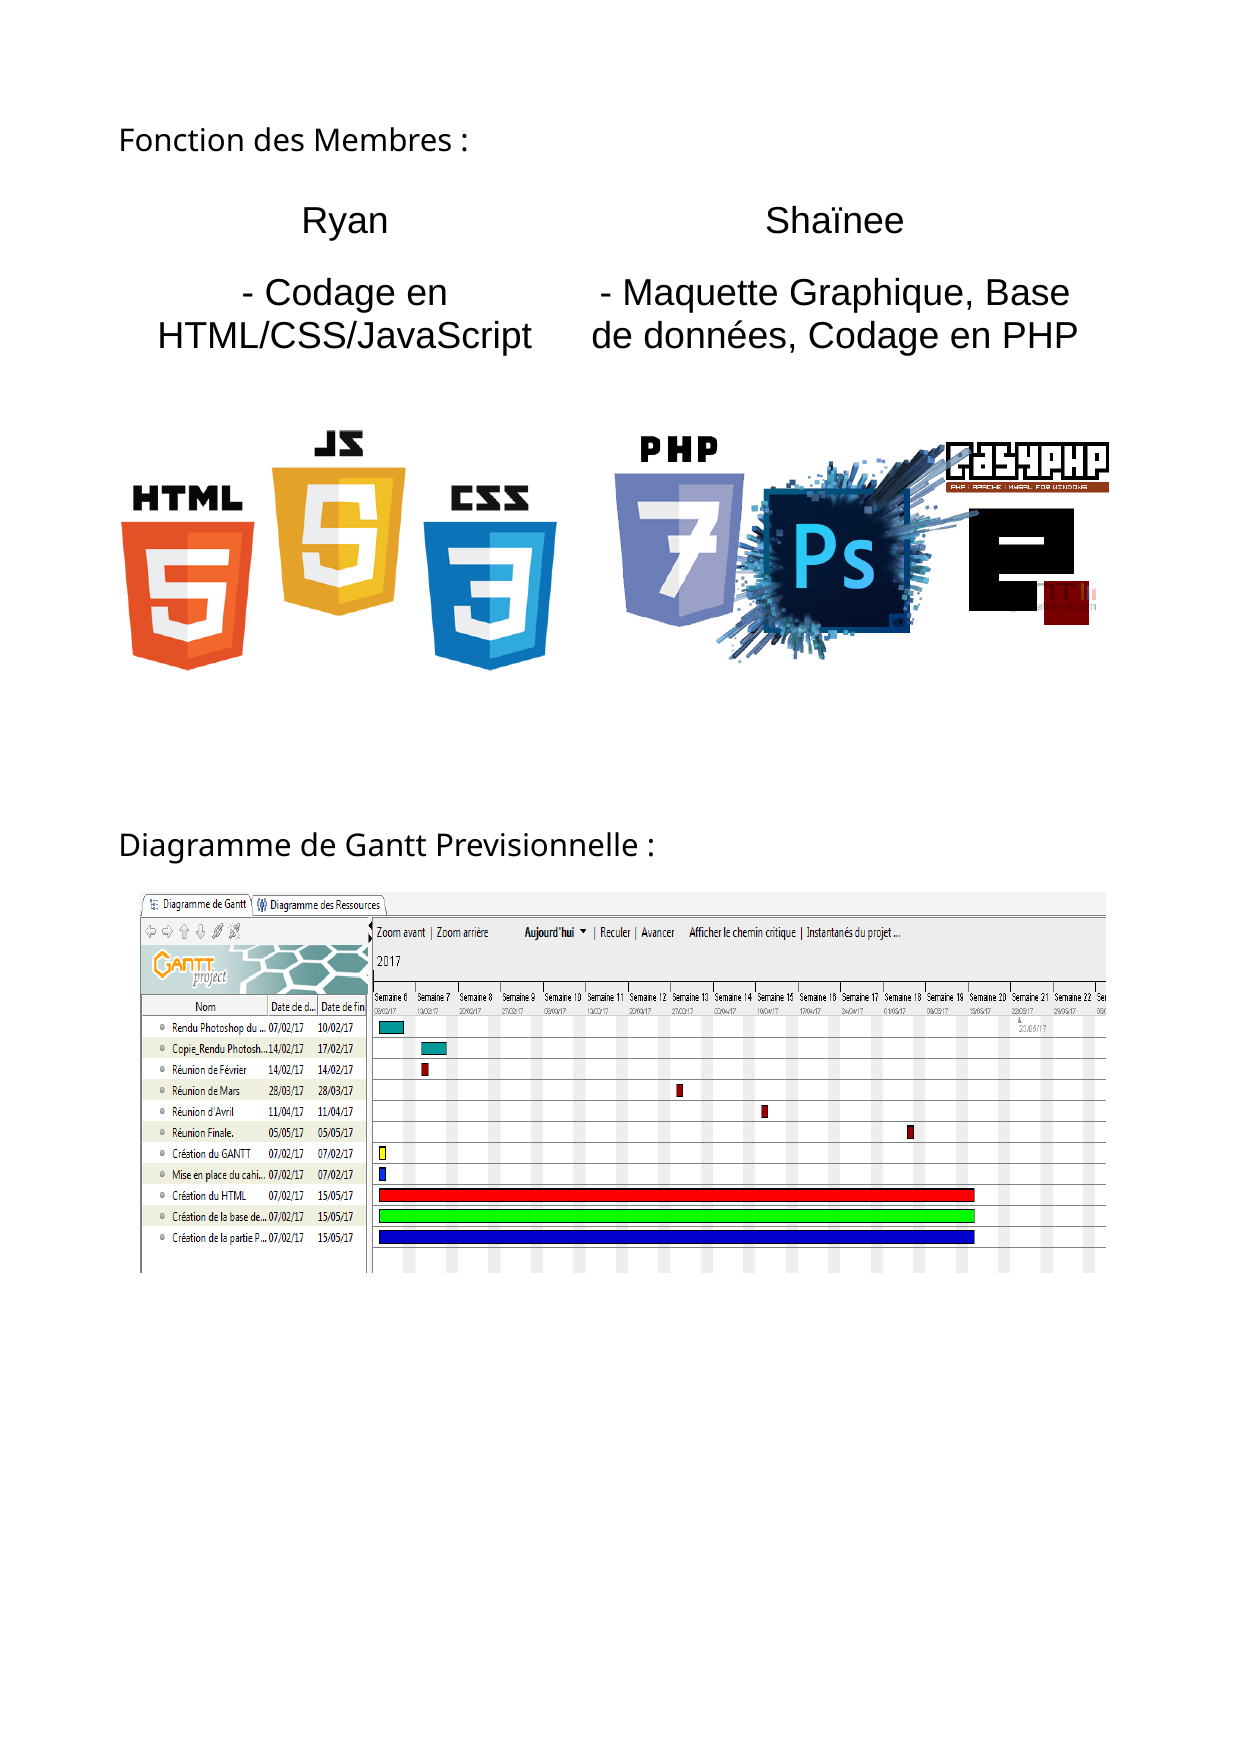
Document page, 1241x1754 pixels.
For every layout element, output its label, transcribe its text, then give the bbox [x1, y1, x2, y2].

text Ryan [153, 198, 536, 241]
text Fonction des Membres : [118, 118, 1122, 161]
text - Codage en HTML/CSS/JavaScript [153, 270, 536, 356]
text Shaïnee [586, 198, 1083, 241]
text - Maquette Graphique, Base de données, Codage en PHP [586, 270, 1083, 356]
text Diagramme de Gantt Previsionnelle : [118, 823, 1122, 866]
